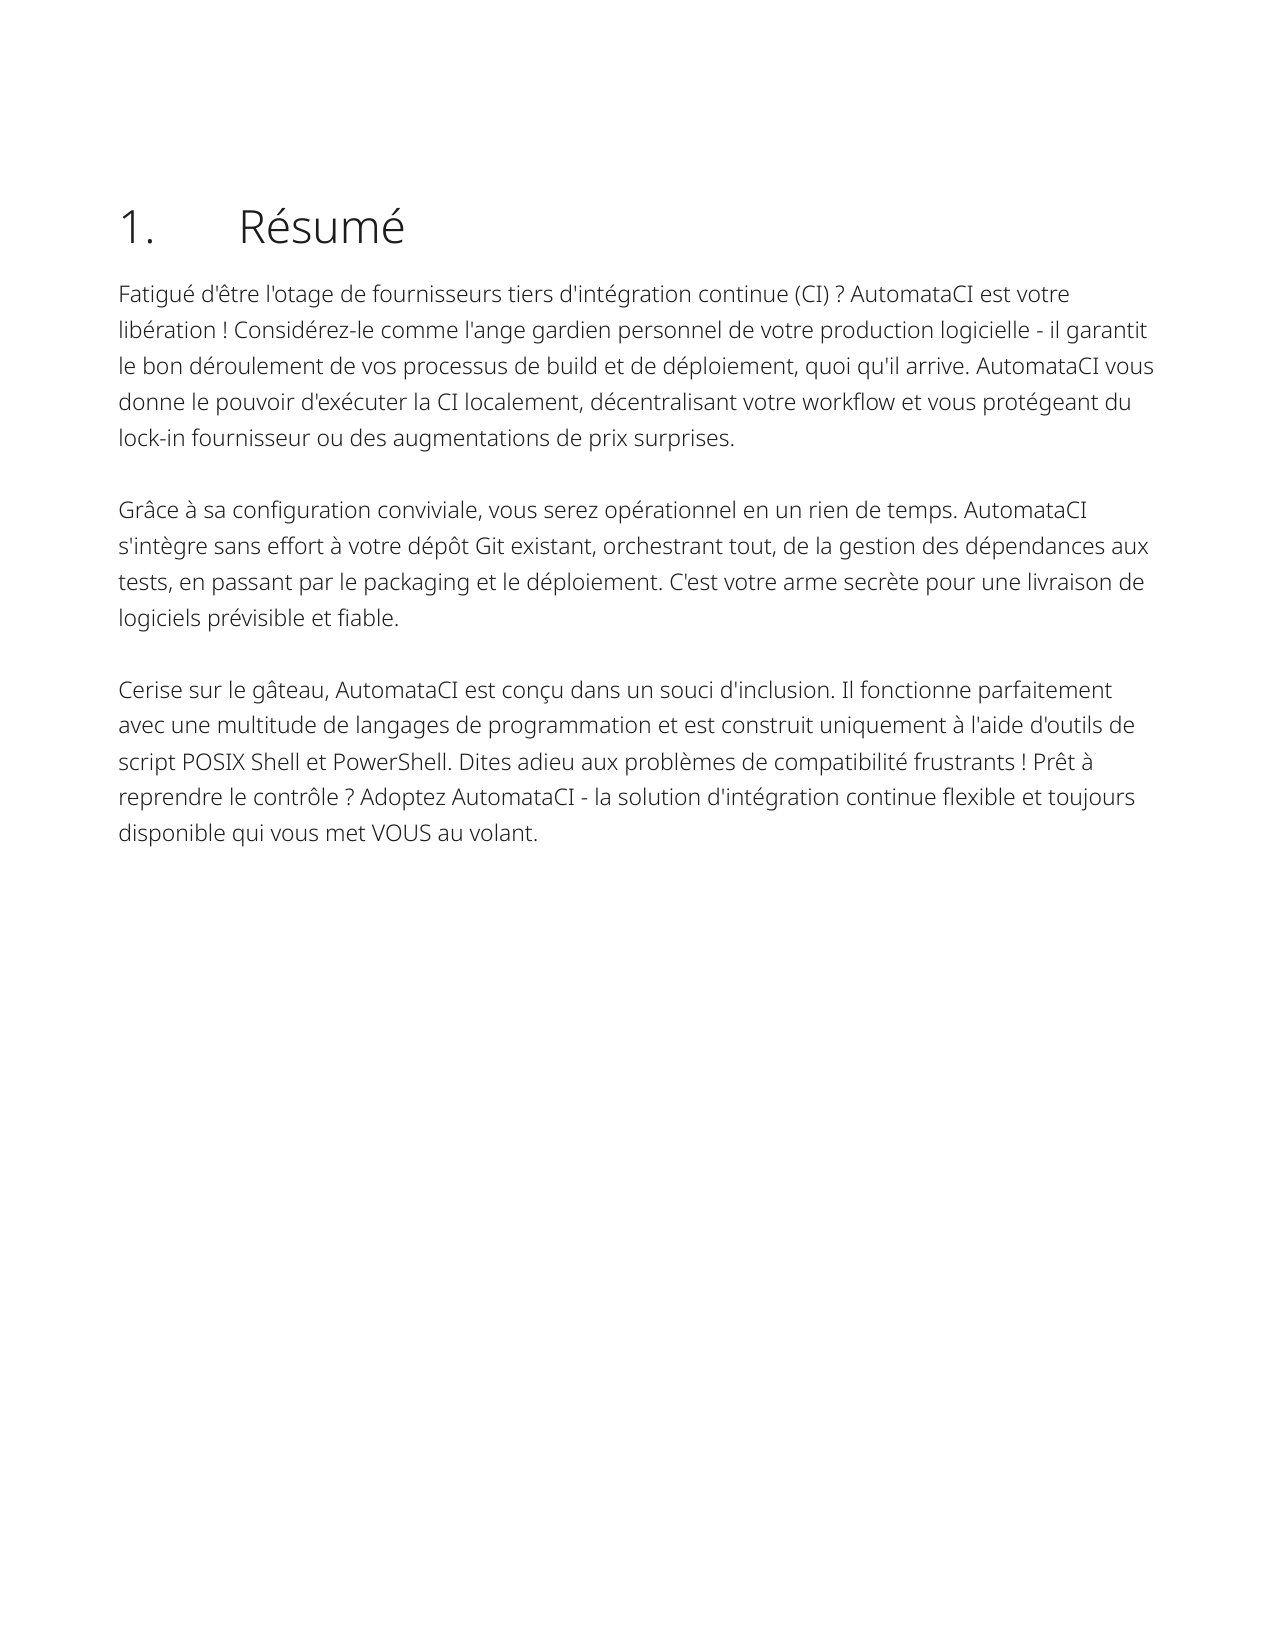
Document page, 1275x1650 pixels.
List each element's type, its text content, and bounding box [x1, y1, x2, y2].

text Grâce à sa configuration conviviale, vous serez opérationnel en un rien de temps. AutomataCI s'intègre sans effort à votre dépôt Git existant, orchestrant tout, de la gestion des dépendances aux tests, en passant par le packaging et le déploiement. C'est votre arme secrète pour une livraison de logiciels prévisible et fiable. [118, 494, 1157, 633]
subtitle Résumé [118, 194, 1157, 257]
text Cerise sur le gâteau, AutomataCI est conçu dans un souci d'inclusion. Il fonctionne parfaitement avec une multitude de langages de programmation et est construit uniquement à l'aide d'outils de script POSIX Shell et PowerShell. Dites adieu aux problèmes de compatibilité frustrants ! Prêt à reprendre le contrôle ? Adoptez AutomataCI - la solution d'intégration continue flexible et toujours disponible qui vous met VOUS au volant. [118, 673, 1157, 848]
text Fatigué d'être l'otage de fournisseurs tiers d'intégration continue (CI) ? AutomataCI est votre libération ! Considérez-le comme l'ange gardien personnel de votre production logicielle - il garantit le bon déroulement de vos processus de build et de déploiement, quoi qu'il arrive. AutomataCI vous donne le pouvoir d'exécuter la CI localement, décentralisant votre workflow et vous protégeant du lock-in fournisseur ou des augmentations de prix surprises. [118, 278, 1157, 453]
